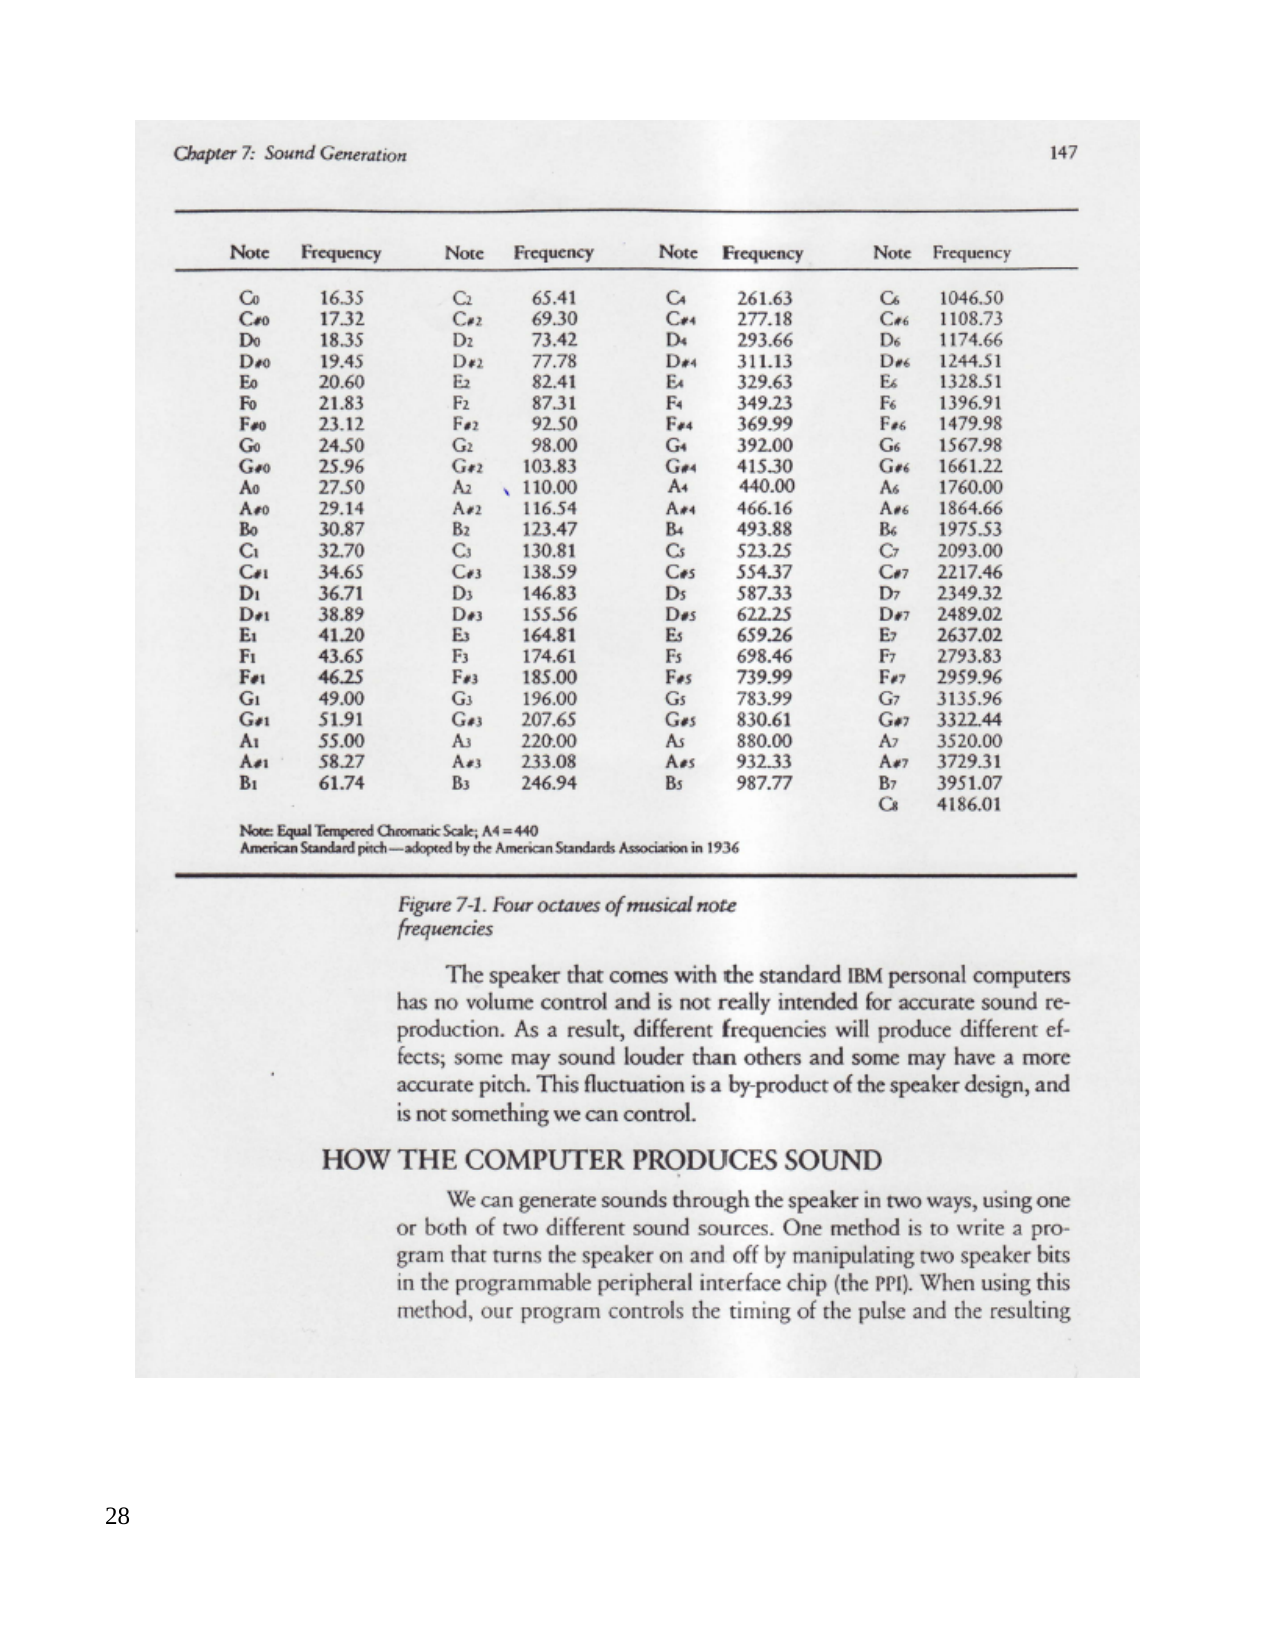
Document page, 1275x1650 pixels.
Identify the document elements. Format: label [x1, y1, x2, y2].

picture [135, 120, 1140, 1378]
